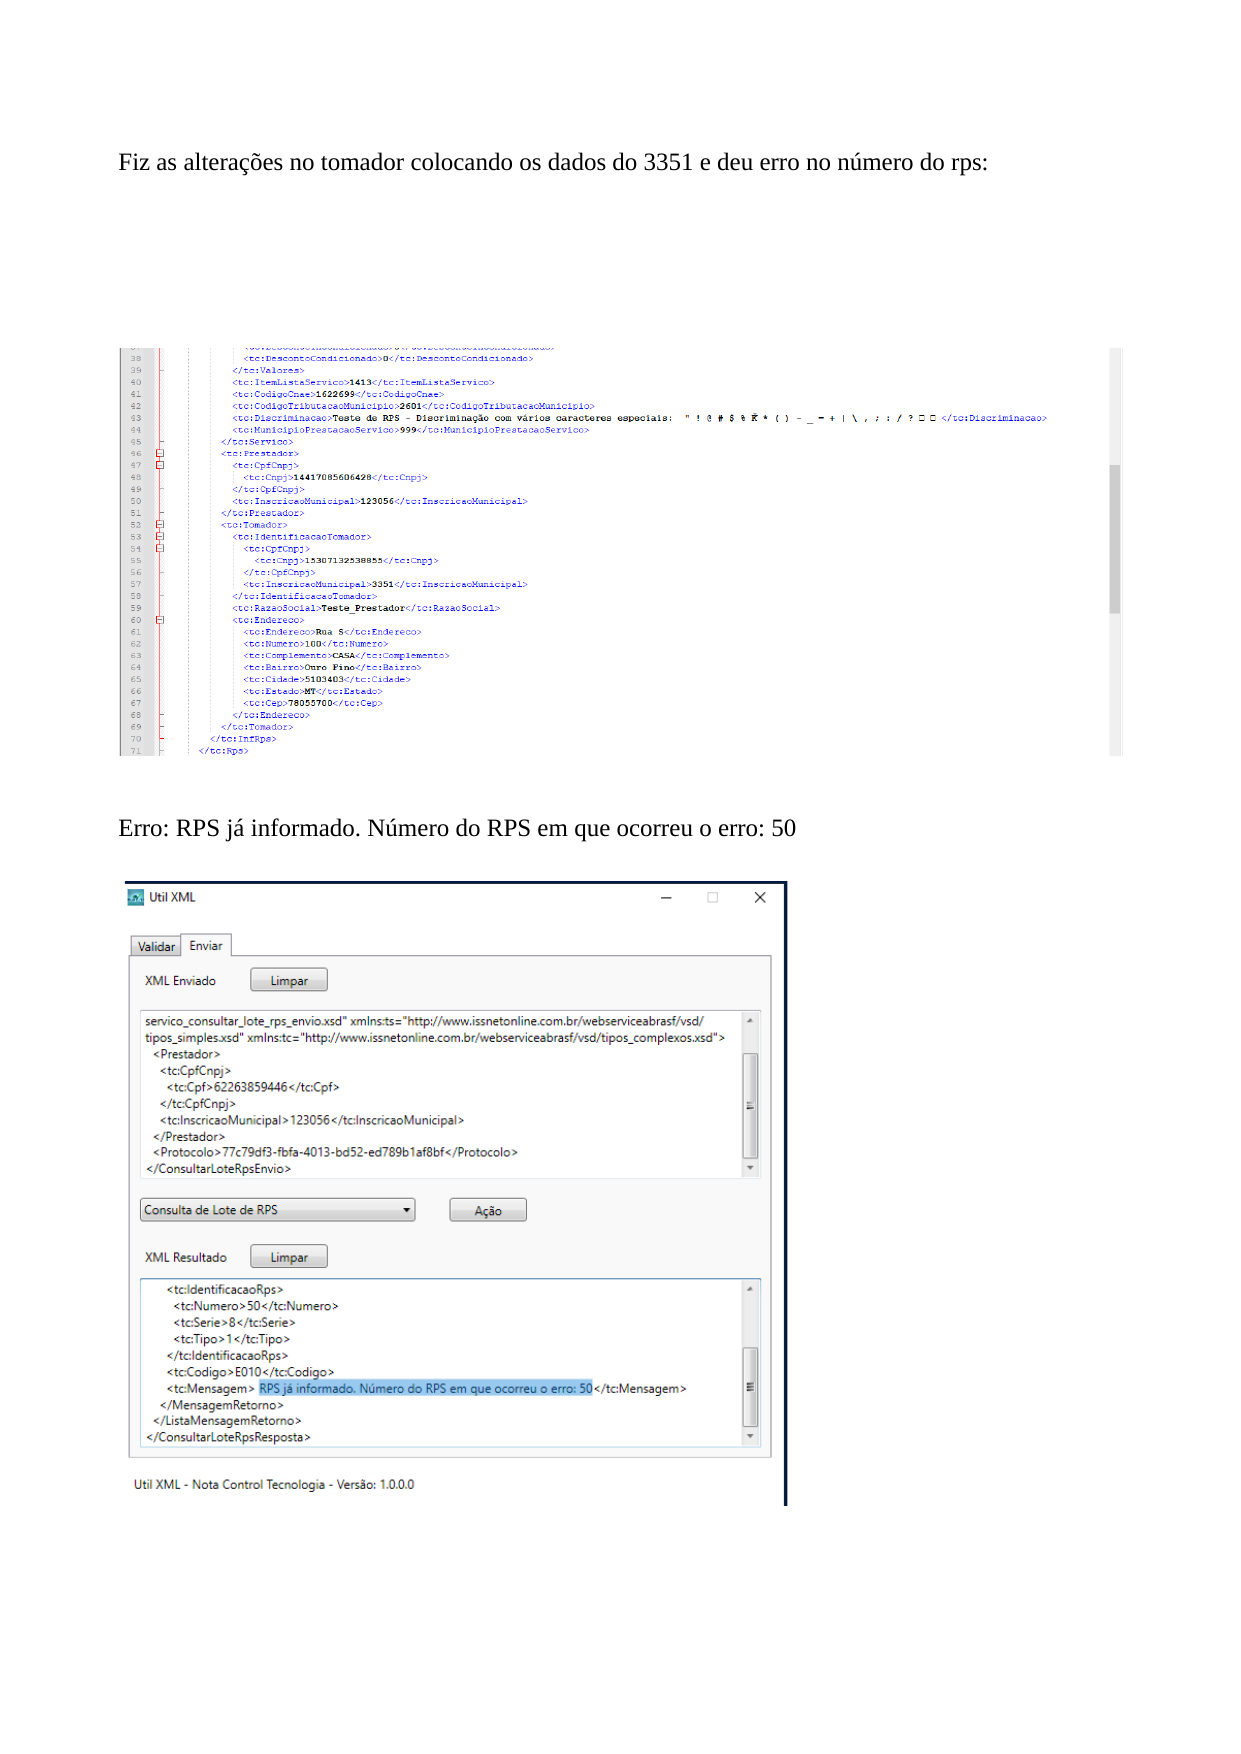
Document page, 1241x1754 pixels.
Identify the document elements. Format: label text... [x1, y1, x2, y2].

picture [118, 348, 1123, 756]
text Erro: RPS já informado. Número do RPS em que ocorreu o erro: 50 [118, 813, 1122, 841]
picture [124, 881, 788, 1506]
text Fiz as alterações no tomador colocando os dados do 3351 e deu erro no número do rps: [118, 147, 1122, 176]
